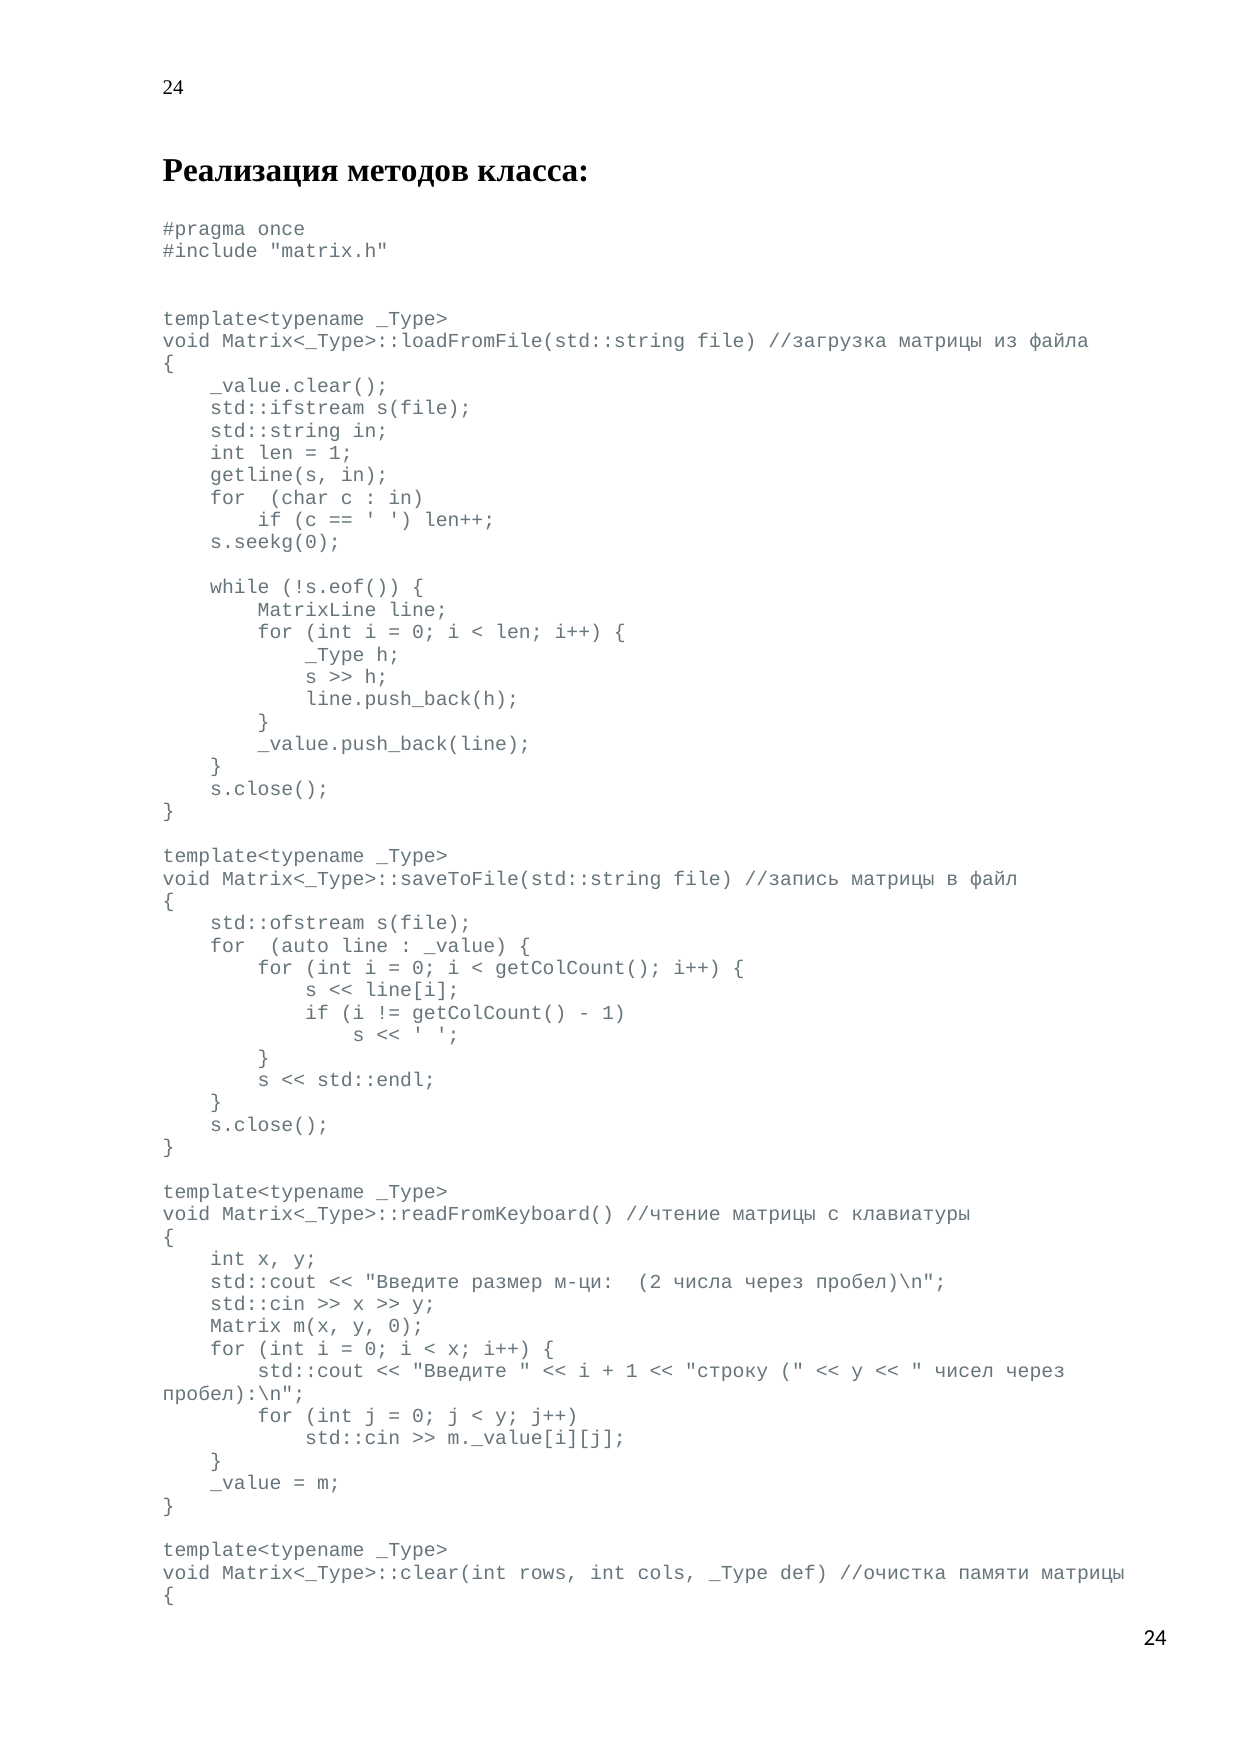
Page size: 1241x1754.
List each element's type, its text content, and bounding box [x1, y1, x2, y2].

text void Matrix<_Type>::loadFromFile(std::string file) //загрузка матрицы из файла [162, 331, 1166, 353]
text while (!s.eof()) { [162, 577, 1166, 600]
text } [162, 1092, 1166, 1115]
text Matrix m(x, y, 0); [162, 1316, 1166, 1339]
text if (i != getColCount() - 1) [162, 1003, 1166, 1025]
text MatrixLine line; [162, 600, 1166, 622]
text int len = 1; [162, 443, 1166, 465]
text for (auto line : _value) { [162, 936, 1166, 958]
text } [162, 801, 1166, 824]
text s << line[i]; [162, 980, 1166, 1003]
text int x, y; [162, 1249, 1166, 1272]
text if (c == ' ') len++; [162, 510, 1166, 532]
text template<typename _Type> [162, 308, 1166, 331]
text void Matrix<_Type>::saveToFile(std::string file) //запись матрицы в файл [162, 868, 1166, 891]
text std::string in; [162, 421, 1166, 443]
text for (int i = 0; i < len; i++) { [162, 622, 1166, 644]
text } [162, 1137, 1166, 1159]
text } [162, 1048, 1166, 1070]
text for (char c : in) [162, 488, 1166, 510]
text s << ' '; [162, 1025, 1166, 1048]
text std::cin >> x >> y; [162, 1294, 1166, 1316]
text s << std::endl; [162, 1070, 1166, 1092]
text } [162, 756, 1166, 779]
text for (int i = 0; i < getColCount(); i++) { [162, 958, 1166, 980]
text for (int j = 0; j < y; j++) [162, 1406, 1166, 1428]
text line.push_back(h); [162, 689, 1166, 712]
text { [162, 1227, 1166, 1249]
text s.close(); [162, 779, 1166, 801]
text std::cout << "Введите размер м-ци: (2 числа через пробел)\n"; [162, 1272, 1166, 1294]
text { [162, 353, 1166, 376]
text void Matrix<_Type>::readFromKeyboard() //чтение матрицы с клавиатуры [162, 1204, 1166, 1227]
text #include "matrix.h" [162, 241, 1166, 264]
text for (int i = 0; i < x; i++) { [162, 1339, 1166, 1361]
text std::ifstream s(file); [162, 398, 1166, 421]
text _value.push_back(line); [162, 734, 1166, 756]
text _Type h; [162, 644, 1166, 667]
text s >> h; [162, 667, 1166, 689]
text } [162, 1451, 1166, 1473]
text Реализация методов класса: [162, 150, 1166, 188]
text void Matrix<_Type>::clear(int rows, int cols, _Type def) //очистка памяти матрицы [162, 1563, 1166, 1585]
text s.close(); [162, 1115, 1166, 1137]
text std::cout << "Введите " << i + 1 << "строку (" << y << " чисел через пробел):\n"; [162, 1361, 1166, 1406]
text std::cin >> m._value[i][j]; [162, 1428, 1166, 1451]
text template<typename _Type> [162, 846, 1166, 868]
text } [162, 712, 1166, 734]
text { [162, 1585, 1166, 1607]
text getline(s, in); [162, 465, 1166, 488]
text _value = m; [162, 1473, 1166, 1496]
text } [162, 1496, 1166, 1518]
text { [162, 891, 1166, 913]
text _value.clear(); [162, 376, 1166, 398]
text template<typename _Type> [162, 1540, 1166, 1563]
text #pragma once [162, 219, 1166, 241]
text s.seekg(0); [162, 532, 1166, 555]
text template<typename _Type> [162, 1182, 1166, 1204]
text std::ofstream s(file); [162, 913, 1166, 936]
